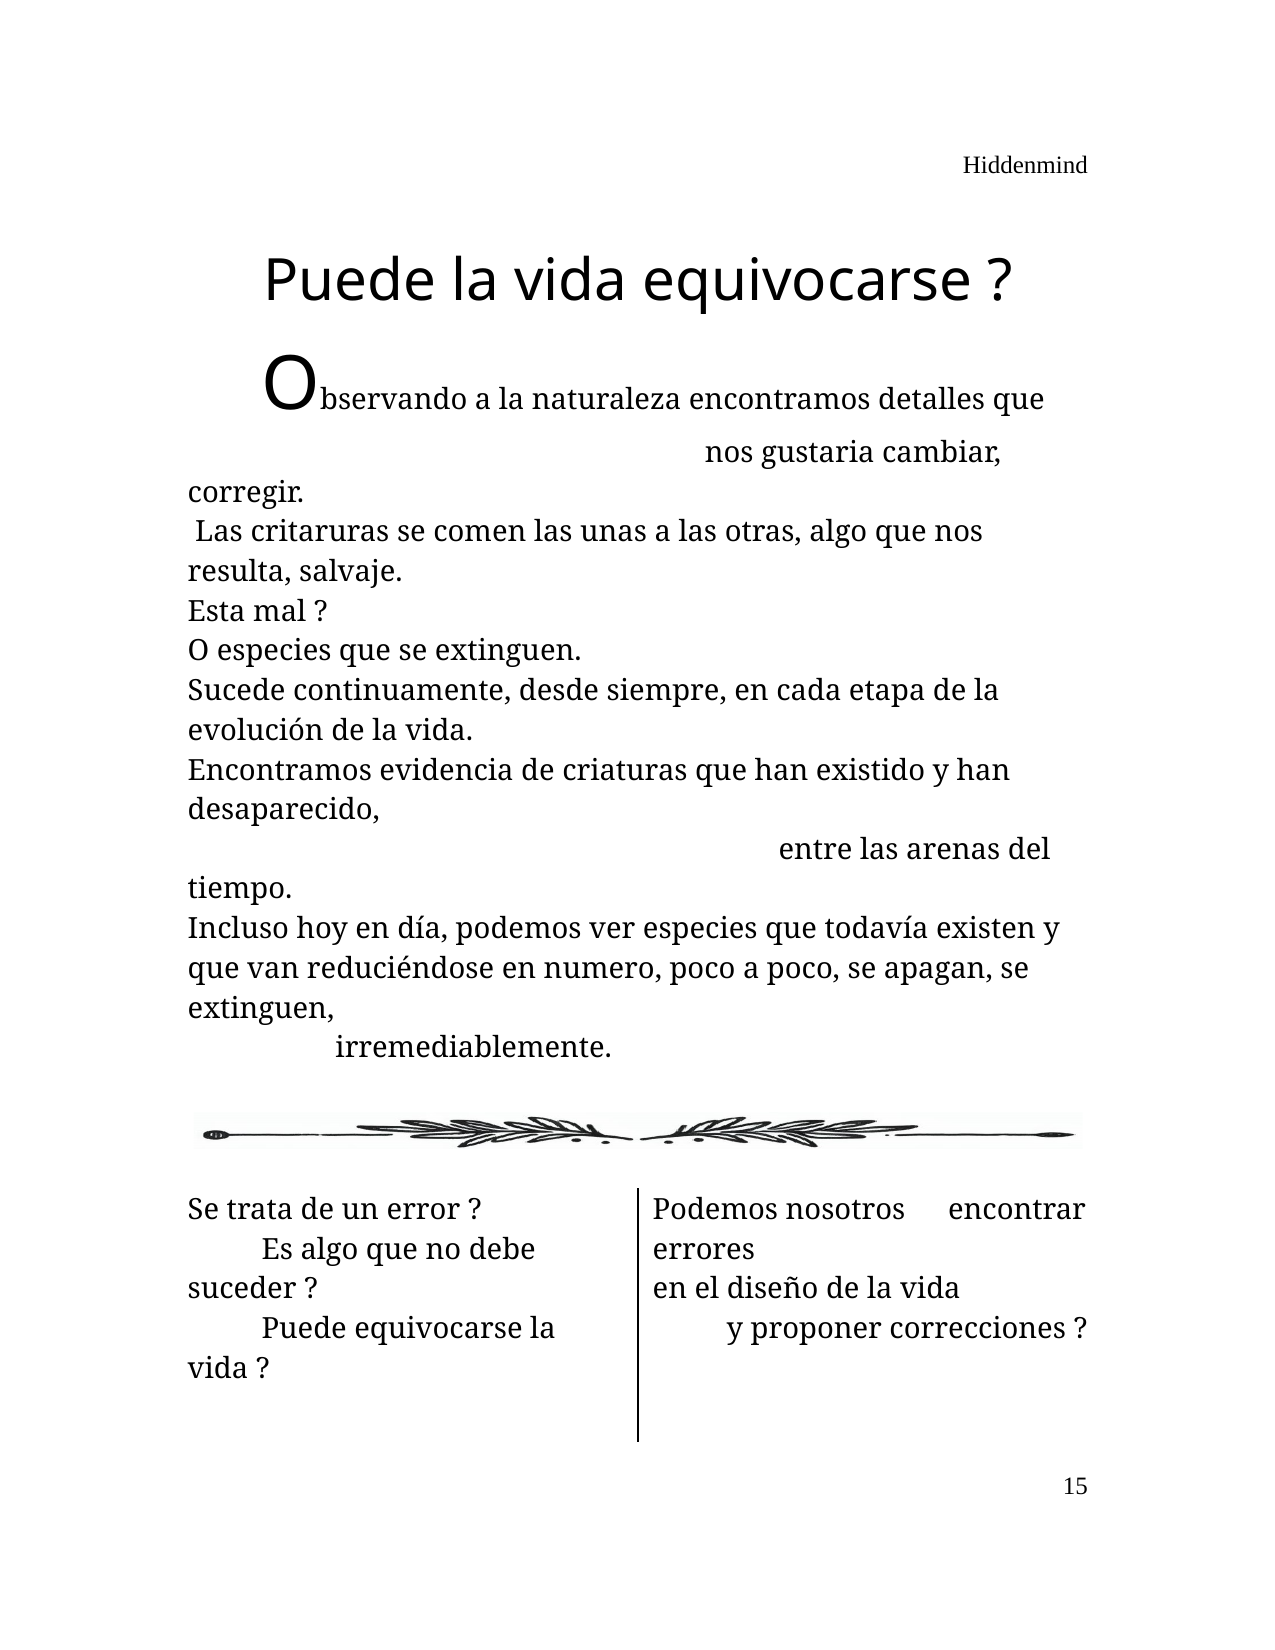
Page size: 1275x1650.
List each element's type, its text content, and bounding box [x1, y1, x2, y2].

text entre las arenas del tiempo. [187, 828, 1087, 907]
picture [193, 1112, 1083, 1149]
text Puede equivocarse la vida ? [187, 1307, 622, 1387]
text Sucede continuamente, desde siempre, en cada etapa de la evolución de la vida. [187, 669, 1087, 749]
text Encontramos evidencia de criaturas que han existido y han desaparecido, [187, 749, 1087, 828]
text Se trata de un error ? [187, 1188, 622, 1228]
text nos gustaria cambiar, corregir. [187, 431, 1087, 511]
text Es algo que no debe suceder ? [187, 1228, 622, 1307]
text Podemos nosotros encontrar errores [652, 1188, 1087, 1268]
text Esta mal ? [187, 590, 1087, 630]
text Incluso hoy en día, podemos ver especies que todavía existen y que van reduciéndose en numero, poco a poco, se apagan, se extinguen, irremediablemente. [187, 907, 1087, 1066]
text Observando a la naturaleza encontramos detalles que [187, 329, 1087, 431]
text O especies que se extinguen. [187, 630, 1087, 669]
text y proponer correcciones ? [652, 1307, 1087, 1347]
text en el diseño de la vida [652, 1268, 1087, 1307]
text Las critaruras se comen las unas a las otras, algo que nos resulta, salvaje. [187, 511, 1087, 590]
